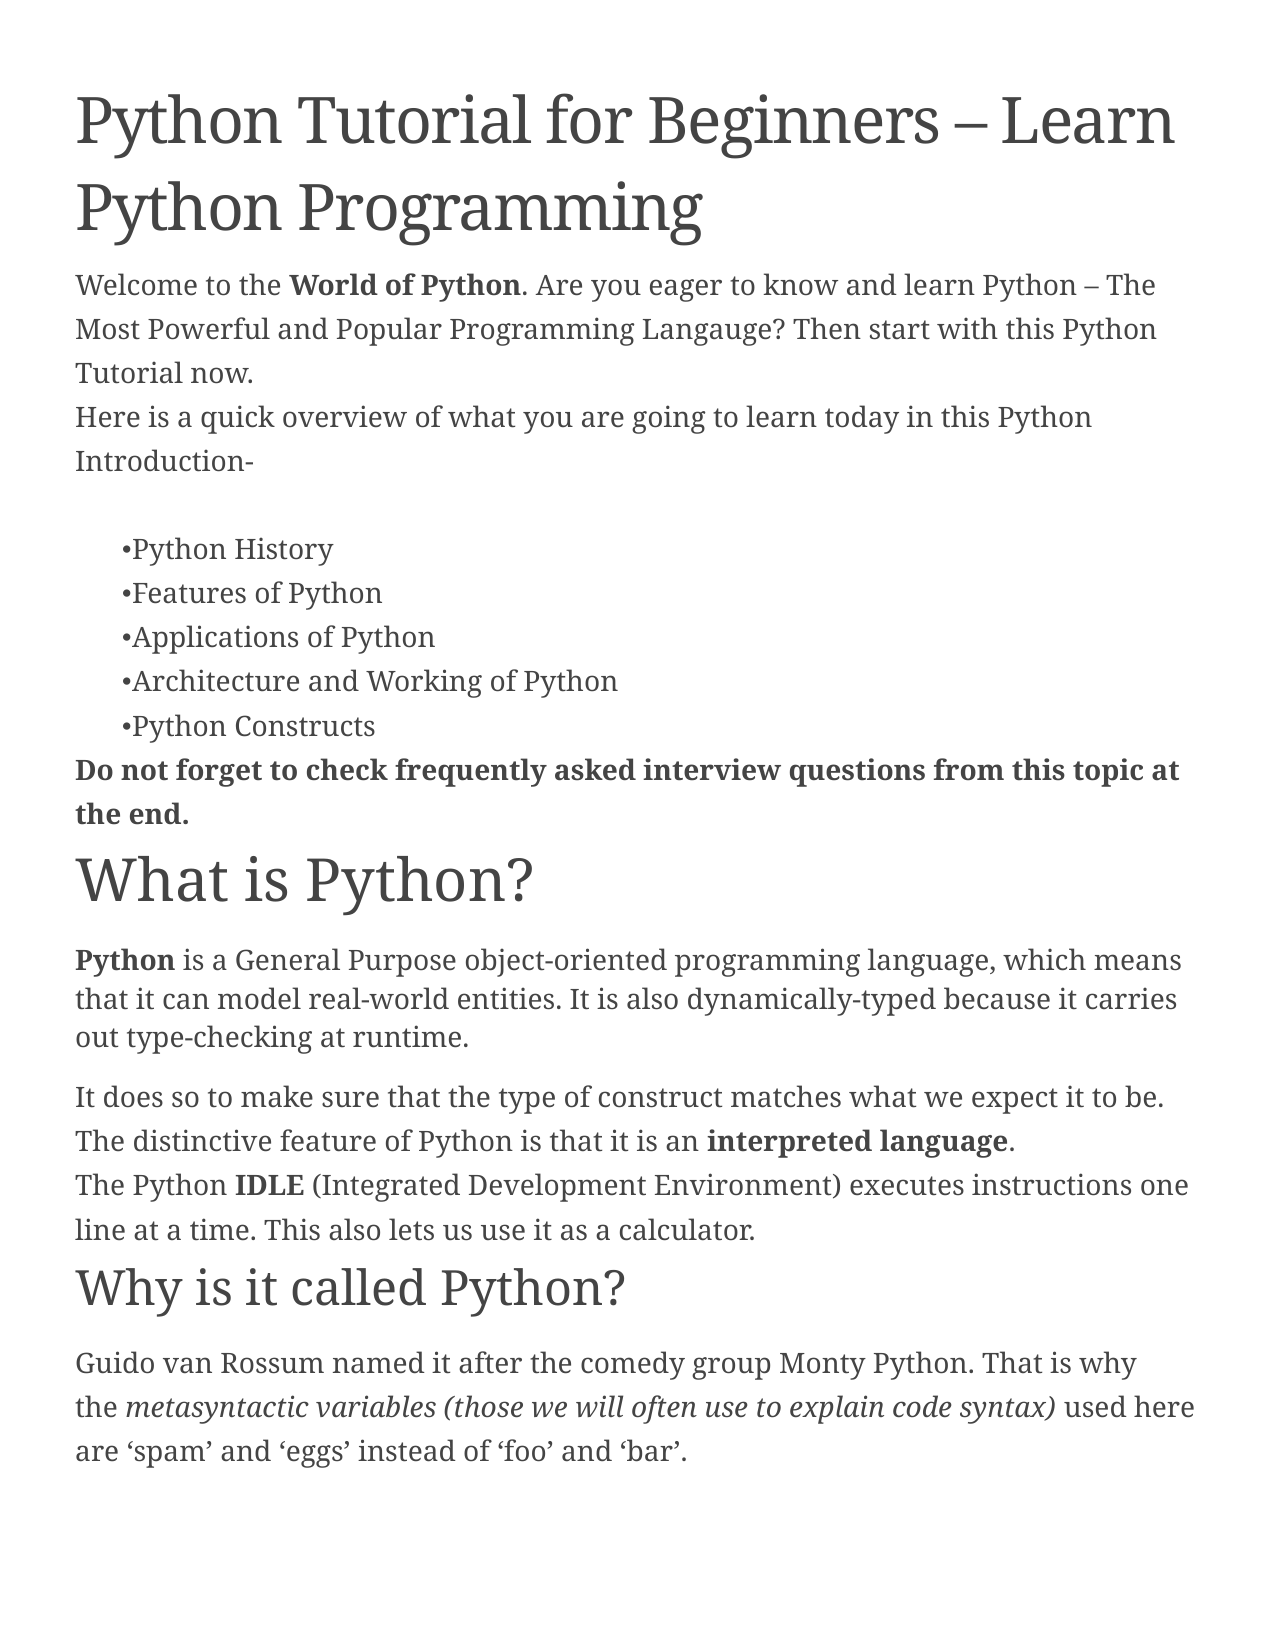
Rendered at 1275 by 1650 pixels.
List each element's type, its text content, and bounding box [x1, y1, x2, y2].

text Guido van Rossum named it after the comedy group Monty Python. That is why the metasyntactic variables (those we will often use to explain code syntax) used here are ‘spam’ and ‘eggs’ instead of ‘foo’ and ‘bar’. [75, 1343, 1200, 1470]
list Python History [75, 529, 1200, 568]
list Python Constructs [75, 706, 1200, 744]
text The distinctive feature of Python is that it is an interpreted language. [75, 1122, 1200, 1160]
text It does so to make sure that the type of construct matches what we expect it to be. [75, 1078, 1200, 1116]
text The Python IDLE (Integrated Development Environment) executes instructions one line at a time. This also lets us use it as a calculator. [75, 1166, 1200, 1248]
list Applications of Python [75, 618, 1200, 656]
text Here is a quick overview of what you are going to learn today in this Python Introduction- [75, 397, 1200, 480]
subtitle Why is it called Python? [75, 1254, 1200, 1320]
text Do not forget to check frequently asked interview questions from this topic at the end. [75, 750, 1200, 832]
list Architecture and Working of Python [75, 662, 1200, 700]
subtitle What is Python? [75, 838, 1200, 919]
subtitle Python Tutorial for Beginners – Learn Python Programming [75, 75, 1200, 249]
list Features of Python [75, 574, 1200, 612]
subtitle Python is a General Purpose object-oriented programming language, which means that it can model real-world entities. It is also dynamically-typed because it carries out type-checking at runtime. [75, 941, 1200, 1056]
text Welcome to the World of Python. Are you eager to know and learn Python – The Most Powerful and Popular Programming Langauge? Then start with this Python Tutorial now. [75, 265, 1200, 392]
